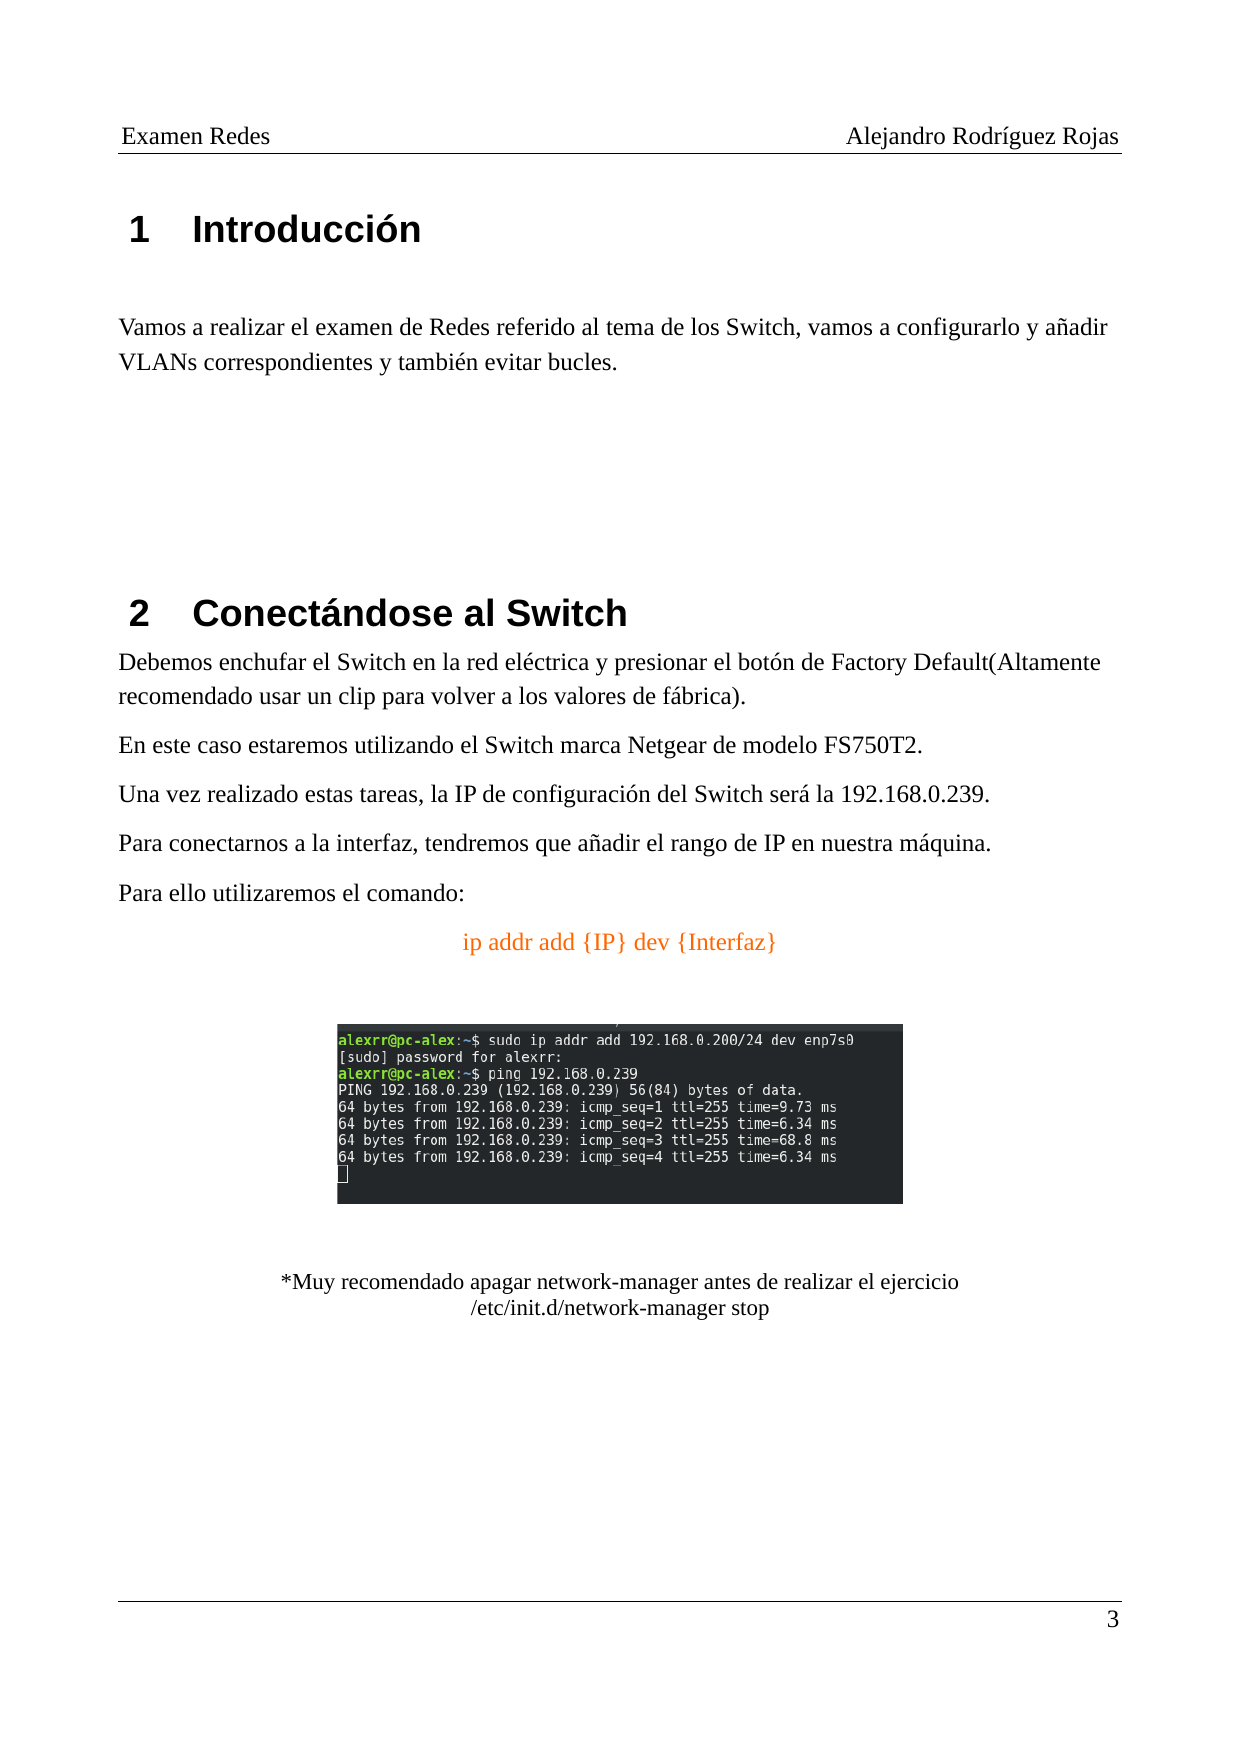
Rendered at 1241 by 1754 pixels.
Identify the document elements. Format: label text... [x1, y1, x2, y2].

text En este caso estaremos utilizando el Switch marca Netgear de modelo FS750T2. [118, 730, 1122, 759]
text Vamos a realizar el examen de Redes referido al tema de los Switch, vamos a configurarlo y añadir VLANs correspondientes y también evitar bucles. [118, 312, 1122, 376]
subtitle Introducción [118, 207, 1122, 251]
subtitle Conectándose al Switch [118, 591, 1122, 634]
text Para conectarnos a la interfaz, tendremos que añadir el rango de IP en nuestra máquina. [118, 828, 1122, 857]
text *Muy recomendado apagar network-manager antes de realizar el ejercicio [118, 1268, 1122, 1294]
text Para ello utilizaremos el comando: [118, 878, 1122, 906]
text ip addr add {IP} dev {Interfaz} [118, 927, 1122, 955]
text Una vez realizado estas tareas, la IP de configuración del Switch será la 192.168.0.239. [118, 779, 1122, 808]
text Debemos enchufar el Switch en la red eléctrica y presionar el botón de Factory Default(Altamente recomendado usar un clip para volver a los valores de fábrica). [118, 647, 1122, 710]
text /etc/init.d/network-manager stop [118, 1294, 1122, 1321]
